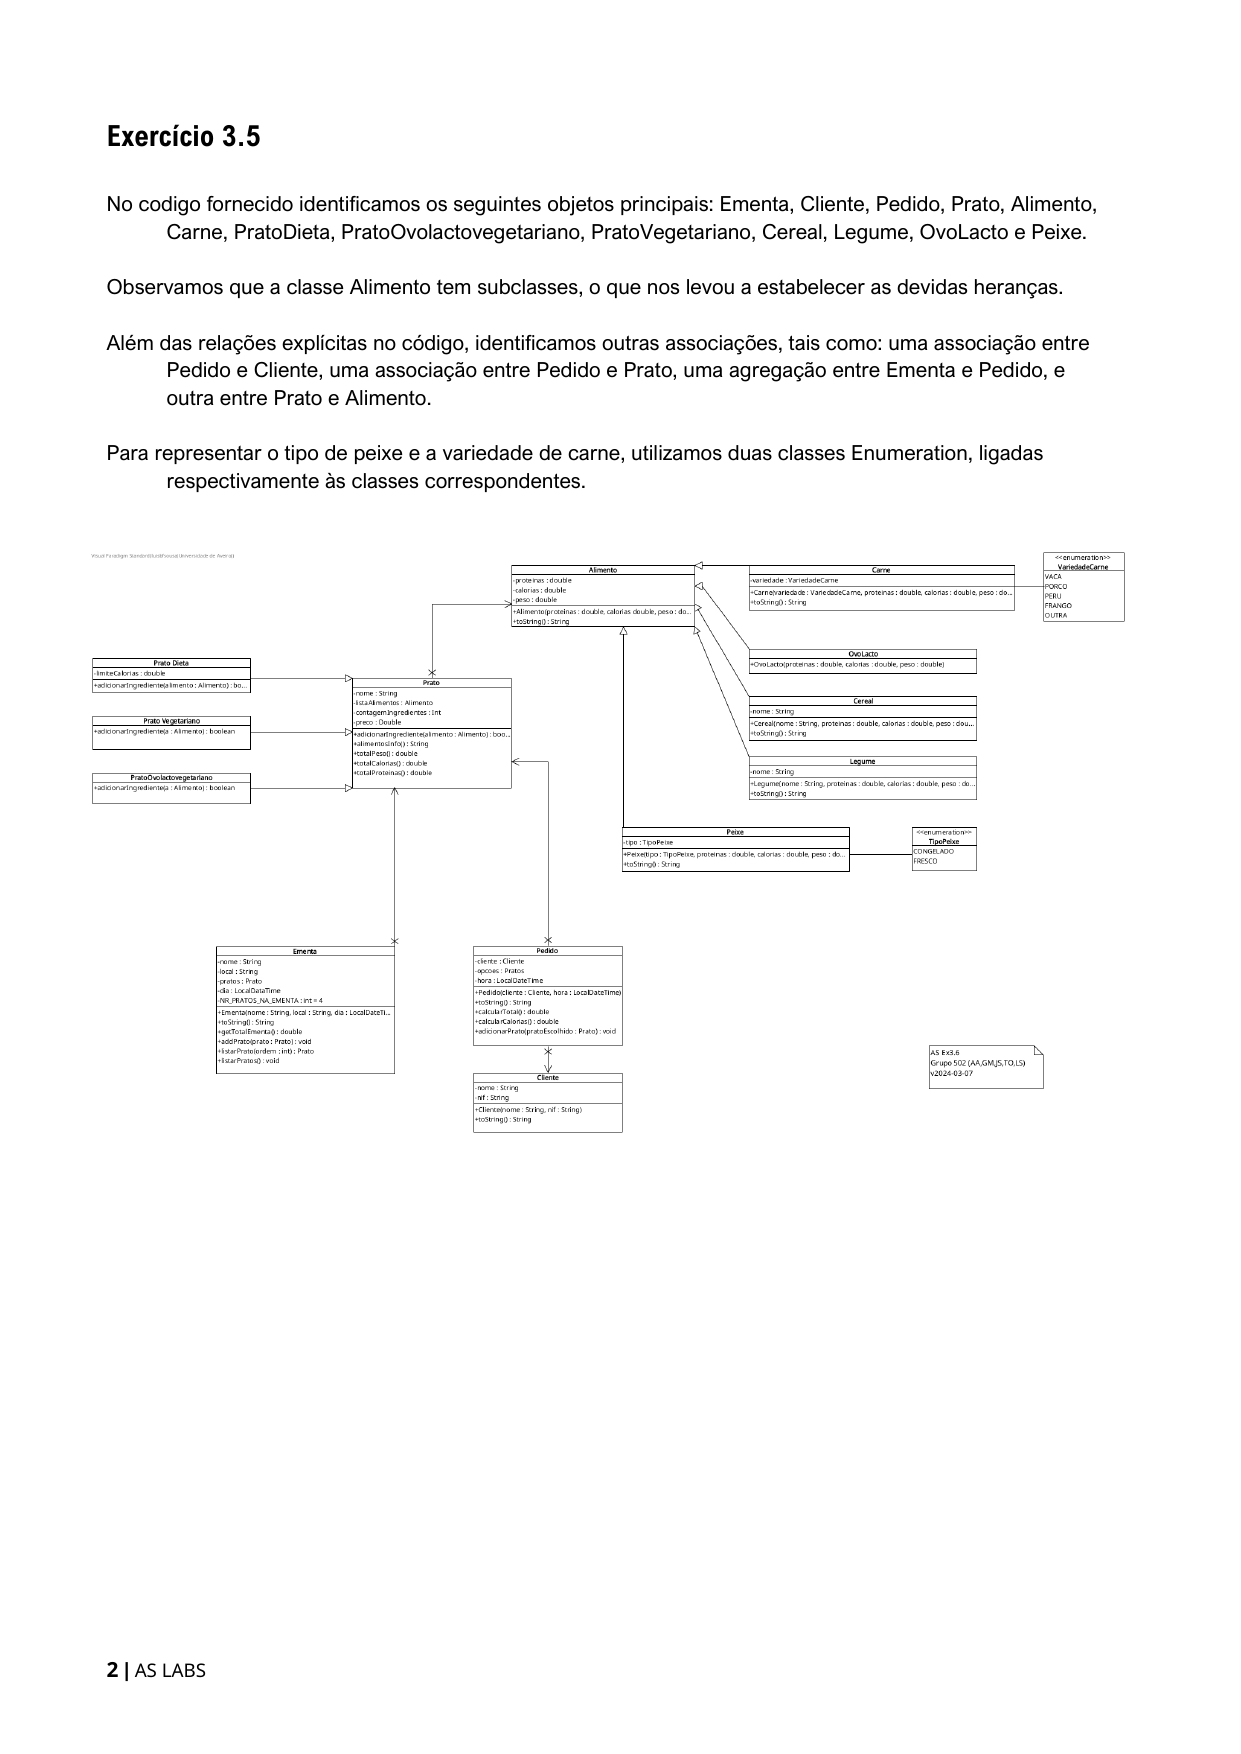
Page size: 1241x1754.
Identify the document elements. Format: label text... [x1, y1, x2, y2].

text Para representar o tipo de peixe e a variedade de carne, utilizamos duas classes Enumeration, ligadas respectivamente às classes correspondentes. [106, 440, 1110, 493]
picture [91, 551, 1126, 1134]
subtitle Exercício 3.5 [106, 118, 1110, 153]
text Observamos que a classe Alimento tem subclasses, o que nos levou a estabelecer as devidas heranças. [106, 274, 1110, 299]
text Além das relações explícitas no código, identificamos outras associações, tais como: uma associação entre Pedido e Cliente, uma associação entre Pedido e Prato, uma agregação entre Ementa e Pedido, e outra entre Prato e Alimento. [106, 329, 1110, 410]
text No codigo fornecido identificamos os seguintes objetos principais: Ementa, Cliente, Pedido, Prato, Alimento, Carne, PratoDieta, PratoOvolactovegetariano, PratoVegetariano, Cereal, Legume, OvoLacto e Peixe. [106, 191, 1110, 244]
